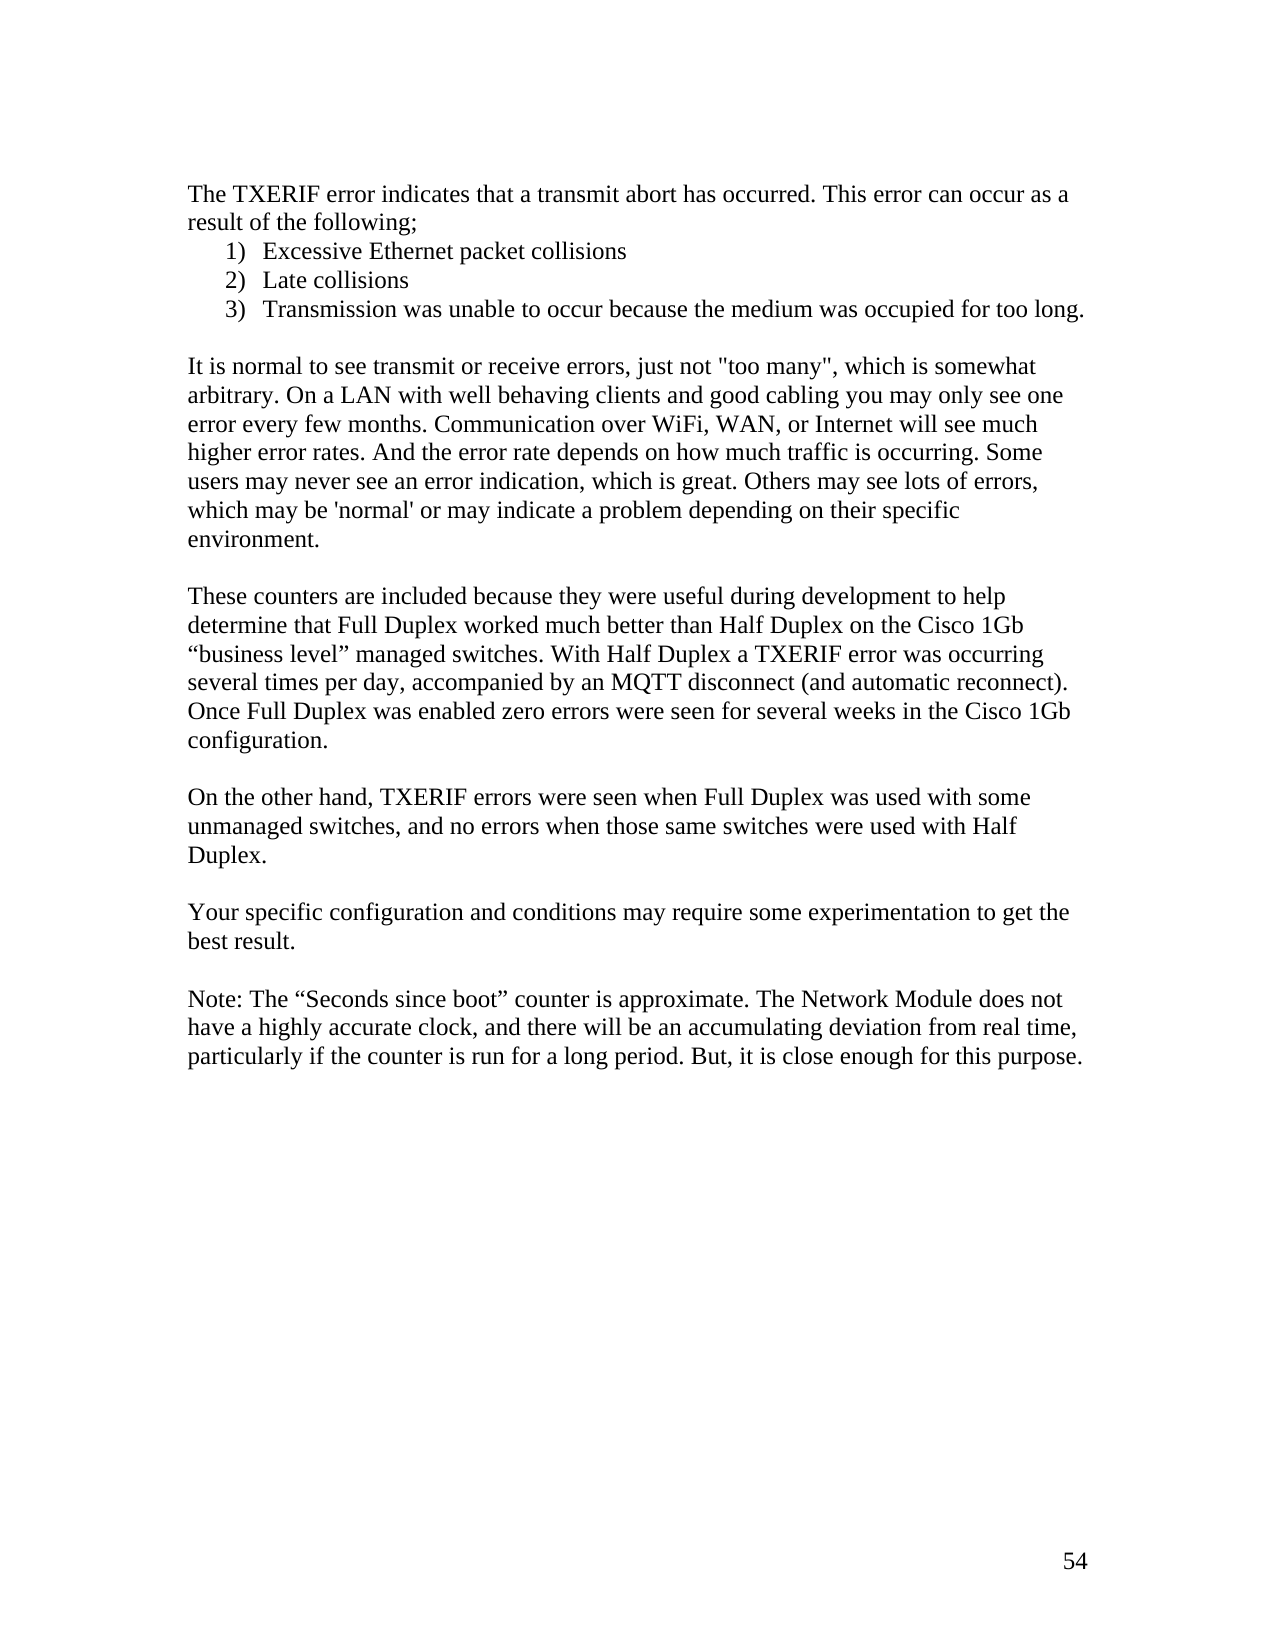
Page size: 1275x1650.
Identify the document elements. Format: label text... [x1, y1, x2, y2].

text It is normal to see transmit or receive errors, just not "too many", which is somewhat arbitrary. On a LAN with well behaving clients and good cabling you may only see one error every few months. Communication over WiFi, WAN, or Internet will see much higher error rates. And the error rate depends on how much traffic is occurring. Some users may never see an error indication, which is great. Others may see lots of errors, which may be 'normal' or may indicate a problem depending on their specific environment. [187, 351, 1087, 552]
text Note: The “Seconds since boot” counter is approximate. The Network Module does not have a highly accurate clock, and there will be an accumulating deviation from real time, particularly if the counter is run for a long period. But, it is close enough for this purpose. [187, 984, 1087, 1070]
list Transmission was unable to occur because the medium was occupied for too long. [225, 294, 1087, 322]
text These counters are included because they were useful during development to help determine that Full Duplex worked much better than Half Duplex on the Cisco 1Gb “business level” managed switches. With Half Duplex a TXERIF error was occurring several times per day, accompanied by an MQTT disconnect (and automatic reconnect). Once Full Duplex was enabled zero errors were seen for several weeks in the Cisco 1Gb configuration. [187, 581, 1087, 754]
list Late collisions [225, 265, 1087, 294]
text Your specific configuration and conditions may require some experimentation to get the best result. [187, 897, 1087, 955]
list Excessive Ethernet packet collisions [225, 236, 1087, 265]
text On the other hand, TXERIF errors were seen when Full Duplex was used with some unmanaged switches, and no errors when those same switches were used with Half Duplex. [187, 782, 1087, 869]
text The TXERIF error indicates that a transmit abort has occurred. This error can occur as a result of the following; [187, 179, 1087, 236]
